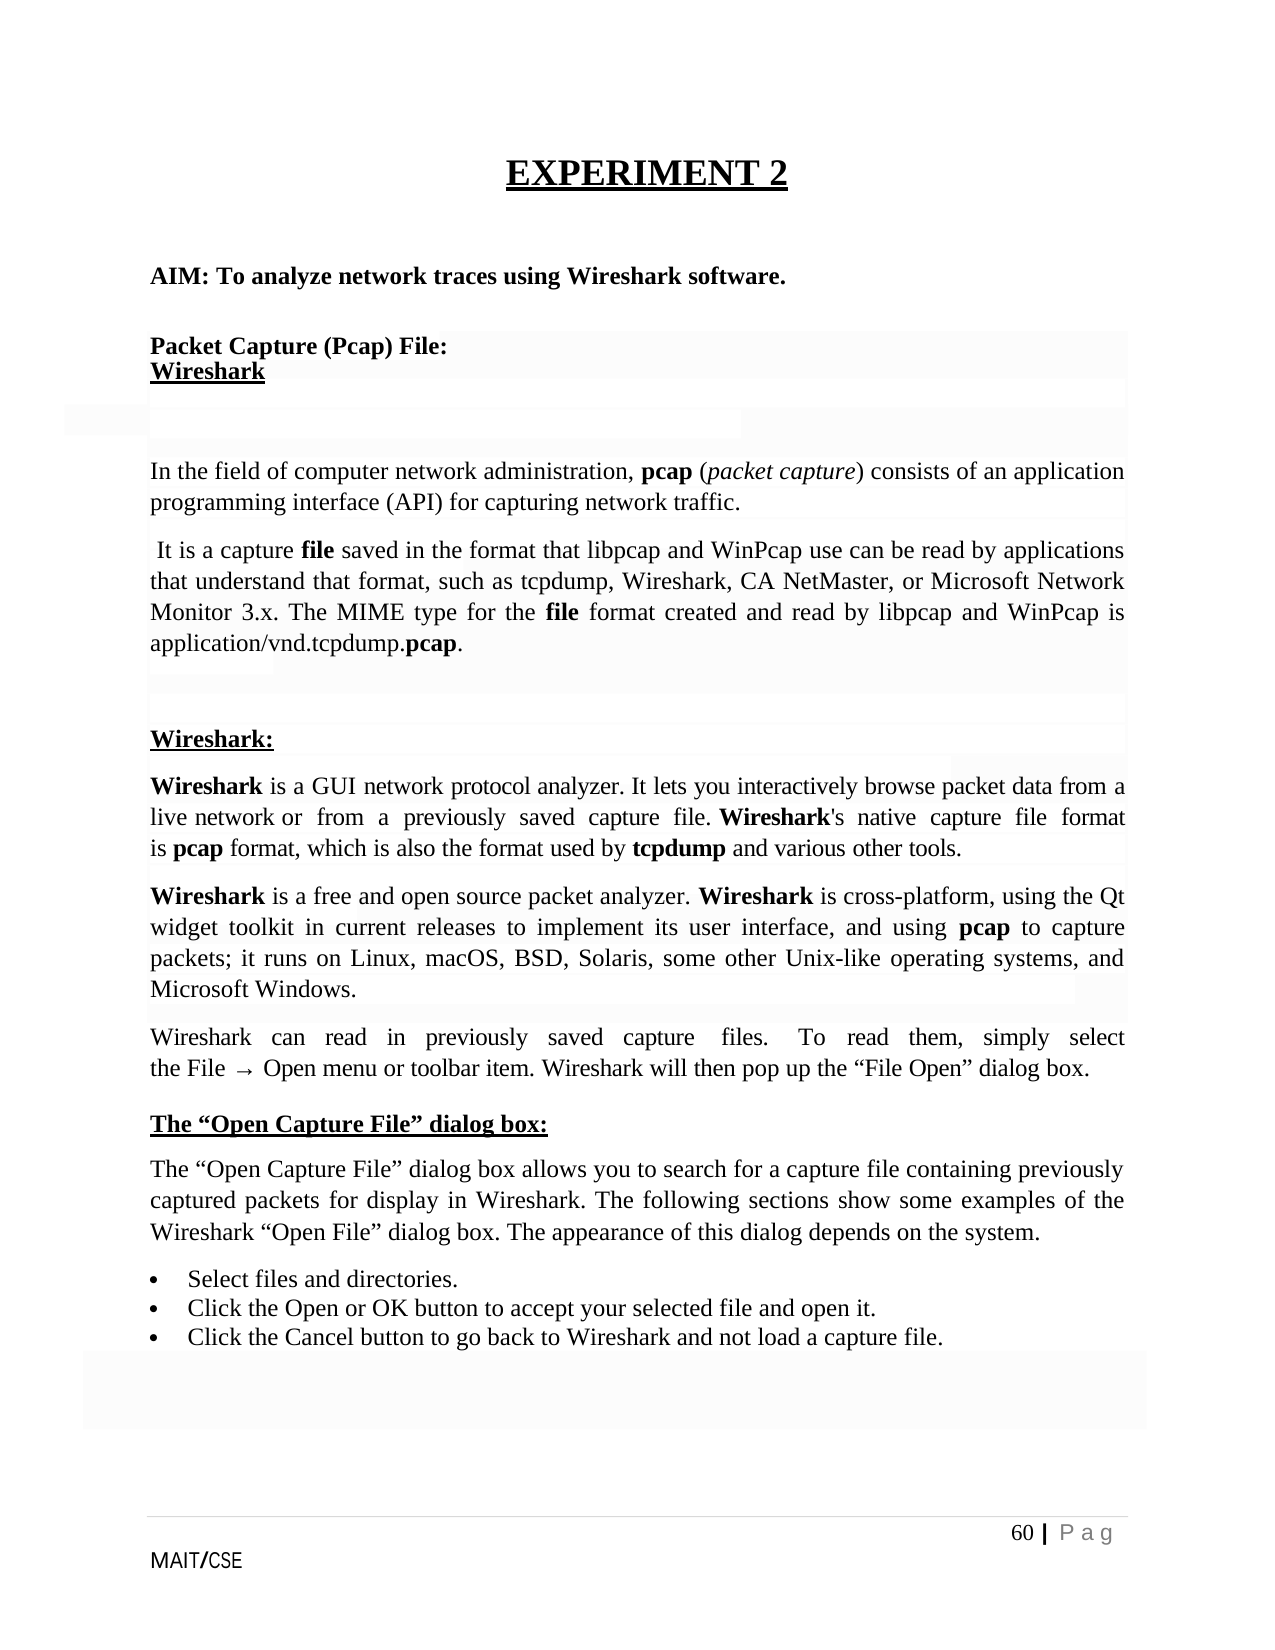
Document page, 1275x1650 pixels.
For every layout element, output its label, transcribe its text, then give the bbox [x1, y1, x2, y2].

text Wireshark is a GUI network protocol analyzer. It lets you interactively browse packet data from a live network or from a previously saved capture file. Wireshark's native capture file format is pcap format, which is also the format used by tcpdump and various other tools. [150, 771, 1126, 862]
text Wireshark [150, 360, 1128, 385]
subtitle EXPERIMENT 2 [348, 150, 946, 193]
subtitle AIM: To analyze network traces using Wireshark software. [150, 261, 1212, 290]
text The “Open Capture File” dialog box: [150, 1109, 1212, 1138]
text Wireshark can read in previously saved capture files. To read them, simply select the File → Open menu or toolbar item. Wireshark will then pop up the “File Open” dialog box. [150, 1022, 1125, 1082]
text Packet Capture (Pcap) File: [150, 331, 1212, 360]
text Wireshark: [150, 724, 1212, 752]
list Select files and directories. [150, 1264, 1212, 1293]
text The “Open Capture File” dialog box allows you to search for a capture file containing previously captured packets for display in Wireshark. The following sections show some examples of the Wireshark “Open File” dialog box. The appearance of this dialog depends on the system. [150, 1154, 1126, 1245]
list Click the Open or OK button to accept your selected file and open it. [150, 1293, 1212, 1322]
list Click the Cancel button to go back to Wireshark and not load a capture file. [150, 1322, 1212, 1351]
text Wireshark is a free and open source packet analyzer. Wireshark is cross-platform, using the Qt widget toolkit in current releases to implement its user interface, and using pcap to capture packets; it runs on Linux, macOS, BSD, Solaris, some other Unix-like operating systems, and Microsoft Windows. [150, 881, 1125, 1003]
text It is a capture file saved in the format that libpcap and WinPcap use can be read by applications that understand that format, such as tcpdump, Wireshark, CA NetMaster, or Microsoft Network Monitor 3.x. The MIME type for the file format created and read by libpcap and WinPcap is application/vnd.tcpdump.pcap. [150, 535, 1126, 657]
text In the field of computer network administration, pcap (packet capture) consists of an application programming interface (API) for capturing network traffic. [150, 378, 1125, 516]
